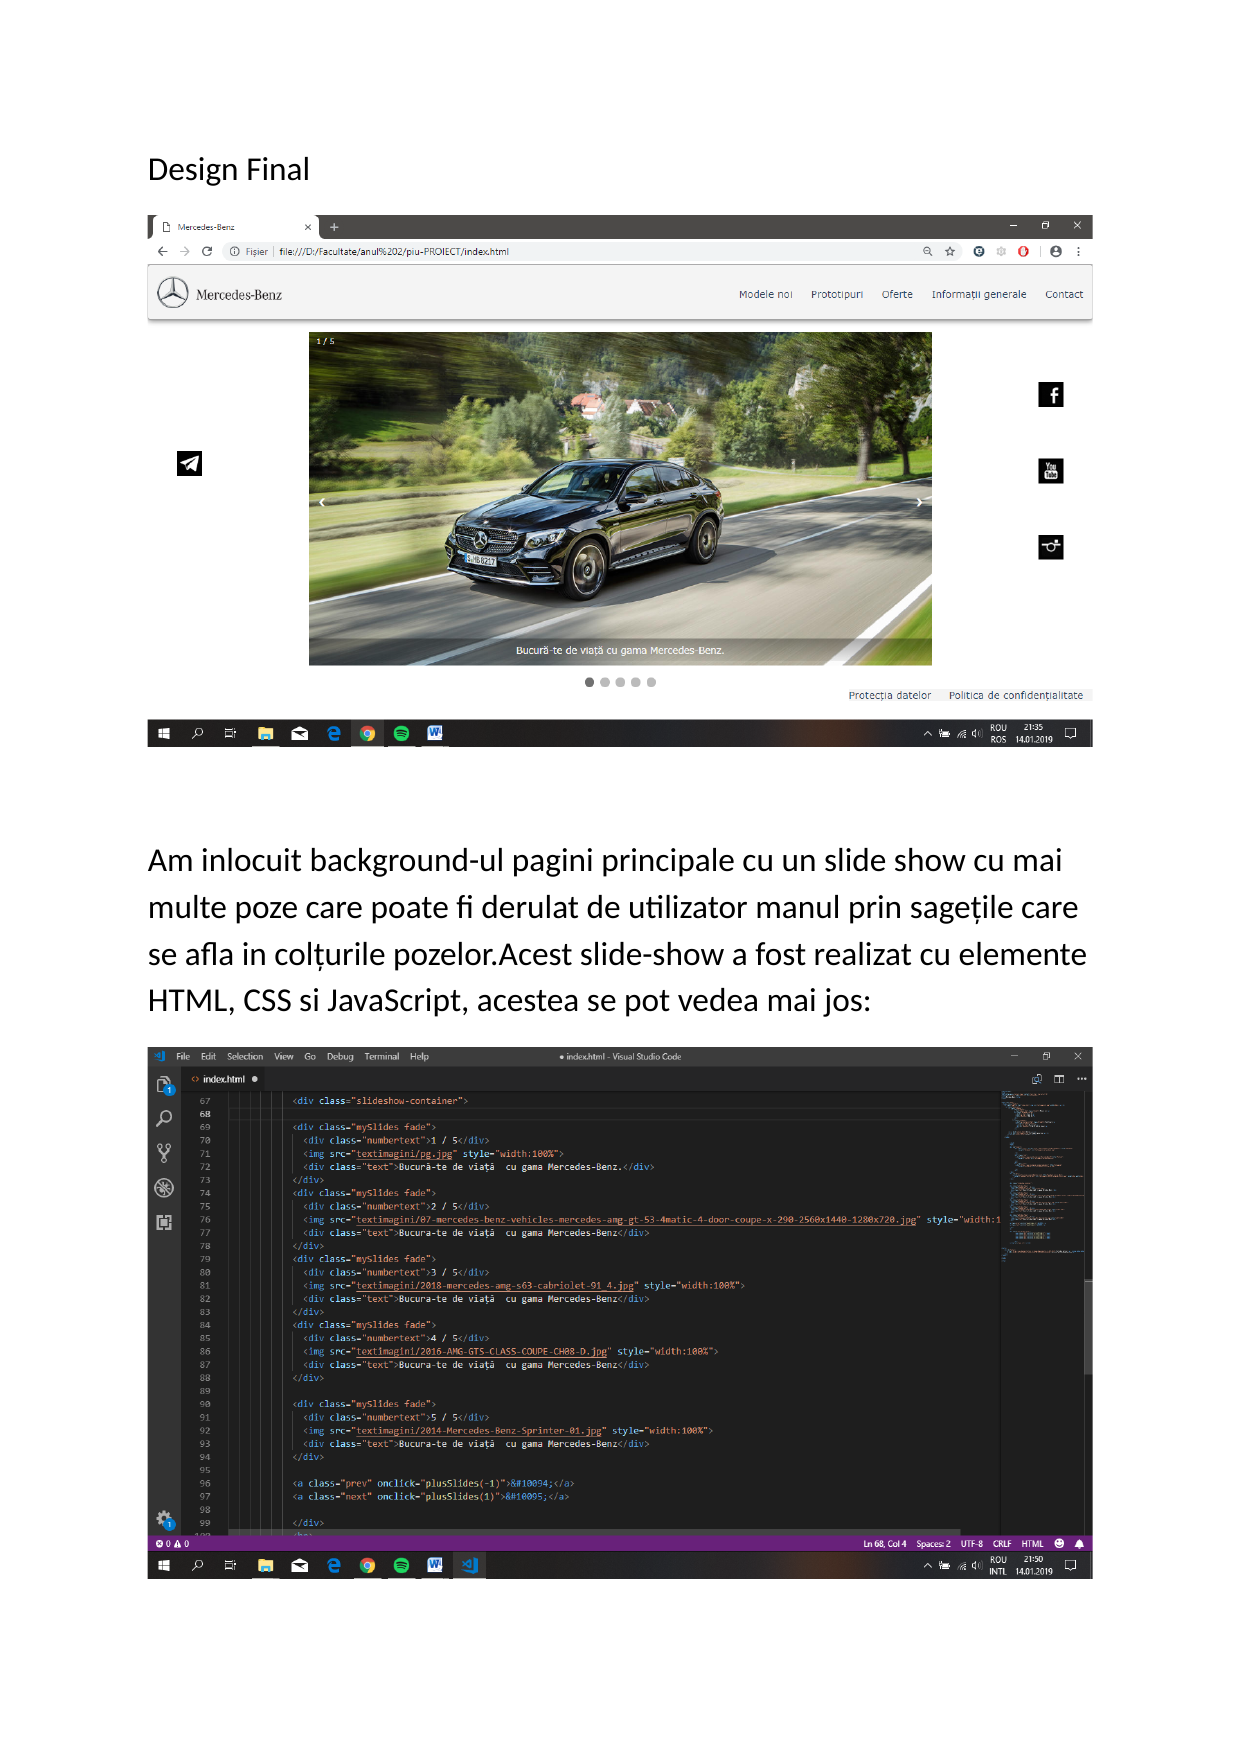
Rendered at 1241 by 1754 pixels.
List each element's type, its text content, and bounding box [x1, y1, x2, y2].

text Design Final [148, 148, 1093, 188]
text Am inlocuit background-ul pagini principale cu un slide show cu mai multe poze care poate fi derulat de utilizator manul prin sagețile care se afla in colțurile pozelor.Acest slide-show a fost realizat cu elemente HTML, CSS si JavaScript, acestea se pot vedea mai jos: [148, 839, 1093, 1020]
